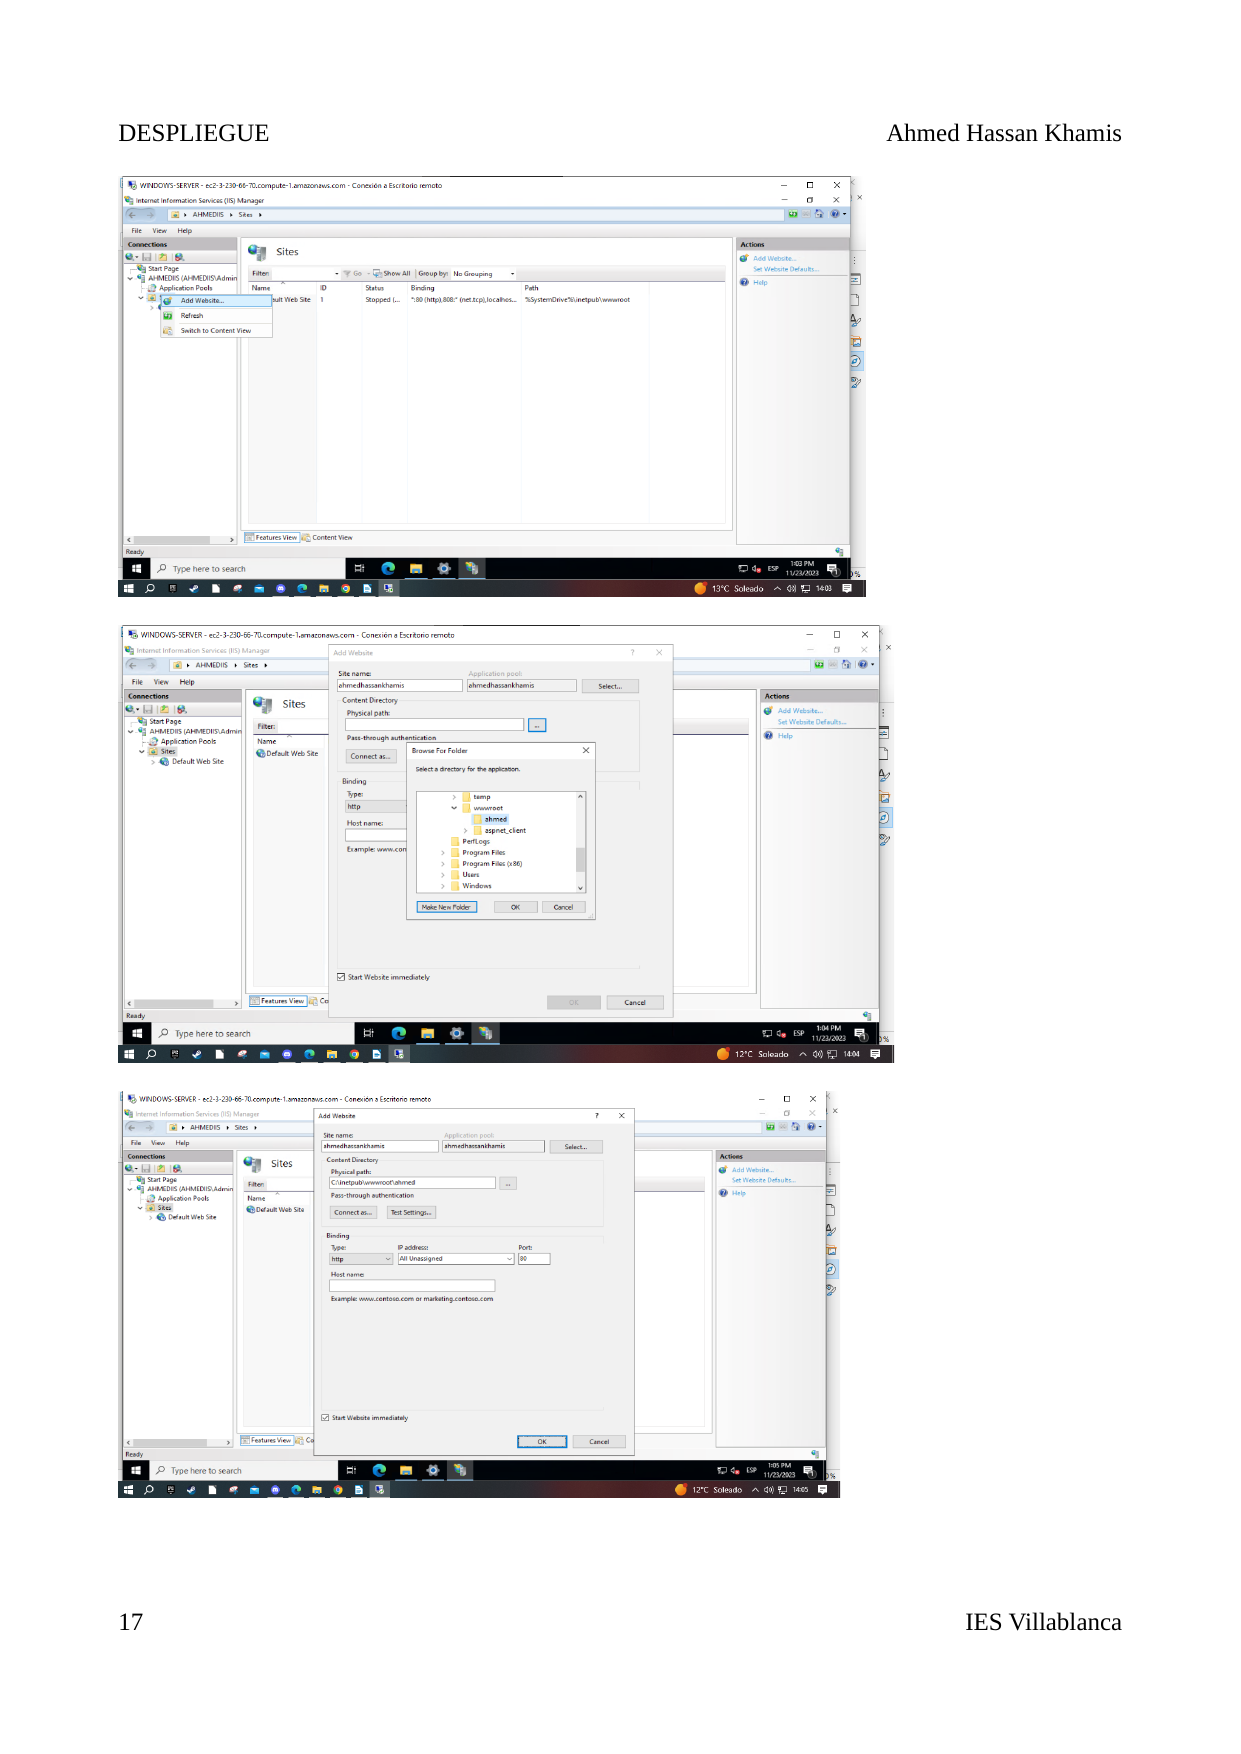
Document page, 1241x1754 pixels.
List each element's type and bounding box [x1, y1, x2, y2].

picture [118, 176, 866, 597]
picture [118, 625, 895, 1063]
picture [118, 1091, 841, 1498]
